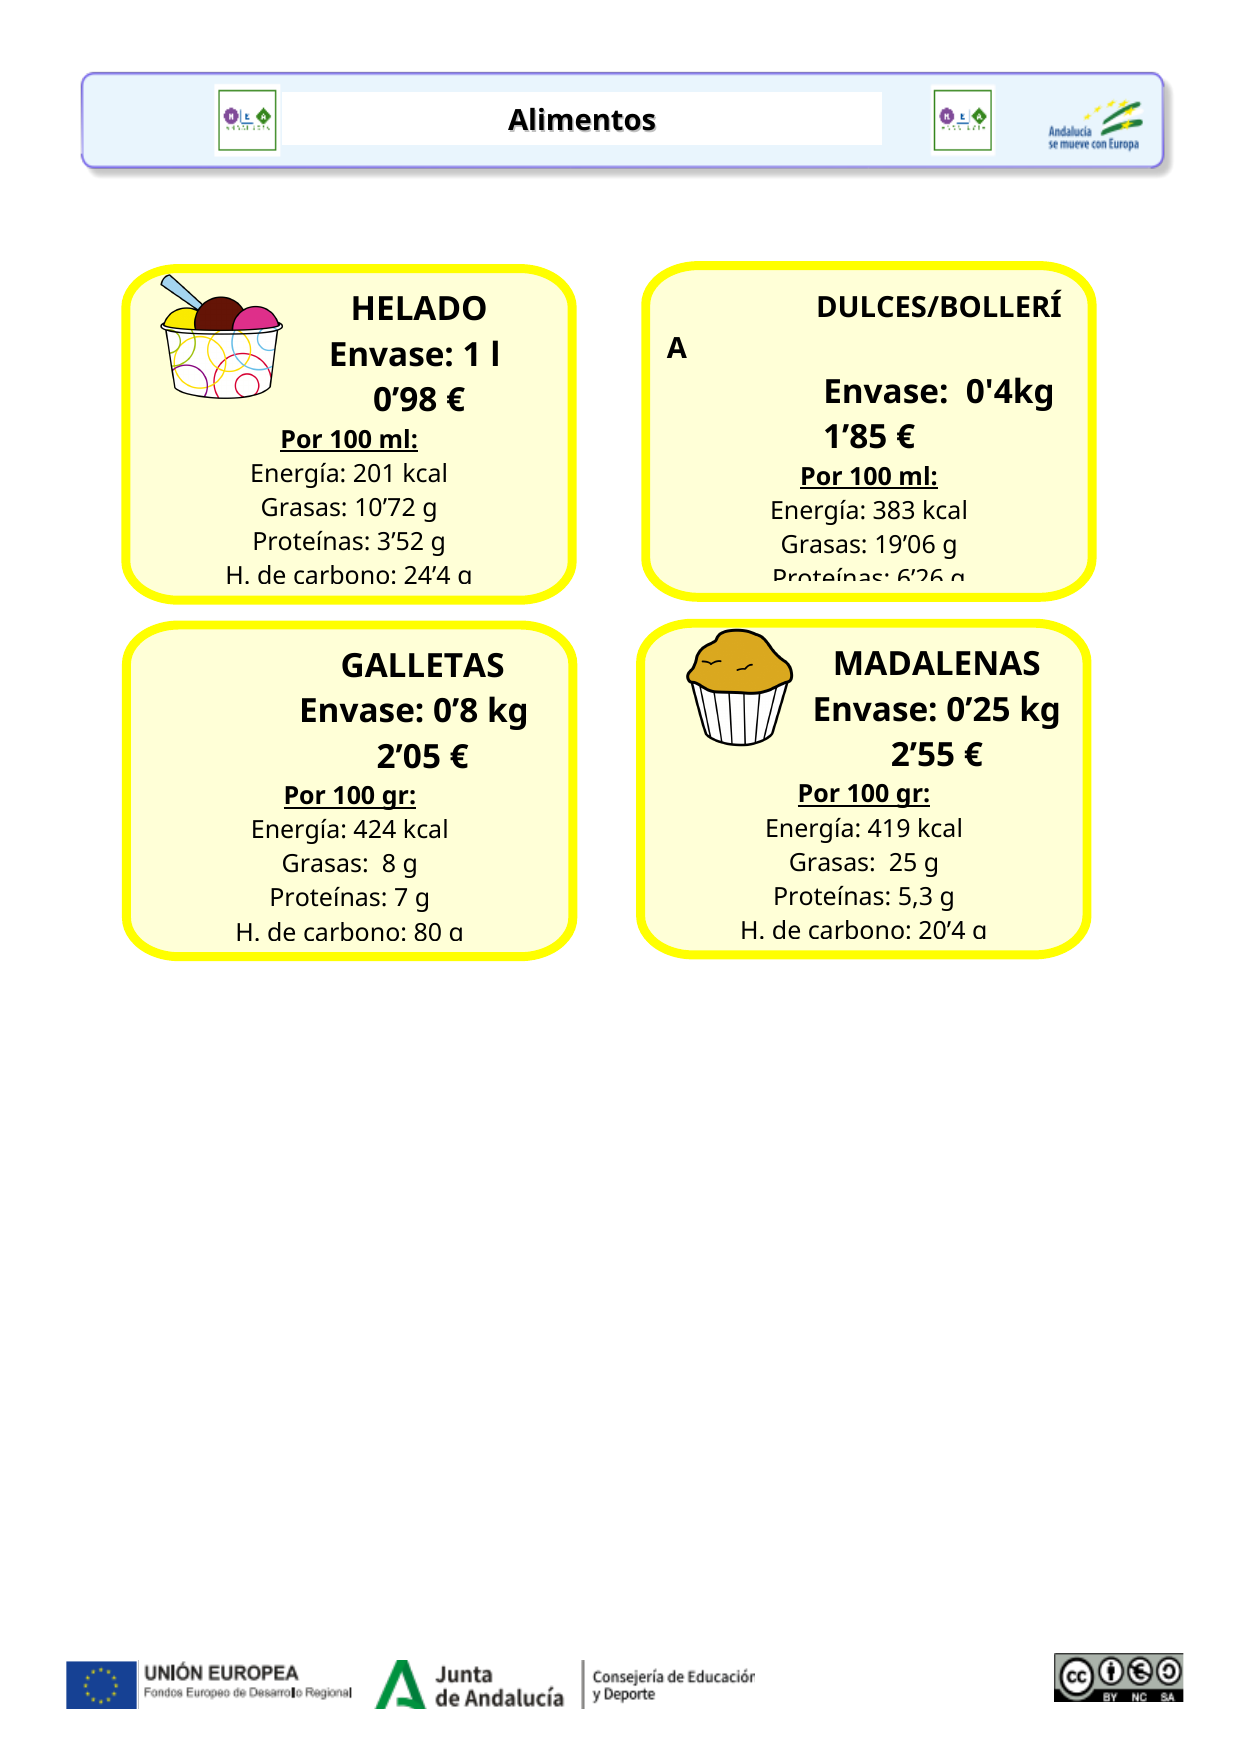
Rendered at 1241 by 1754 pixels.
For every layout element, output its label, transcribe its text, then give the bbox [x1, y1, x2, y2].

text Envase: 1 l [287, 331, 551, 376]
text Energía: 424 kcal [147, 812, 552, 846]
text H. de carbono: 20’4 g [661, 912, 1066, 938]
text Proteínas: 5,3 g [661, 878, 1066, 912]
text Envase: 0’8 kg [147, 687, 552, 732]
text Energía: 383 kcal [667, 492, 1071, 526]
text 0’98 € [147, 376, 551, 421]
text Grasas: 10’72 g [147, 489, 551, 524]
text [147, 285, 156, 331]
picture [671, 619, 808, 756]
text Por 100 ml: [667, 458, 1071, 492]
text 2’05 € [147, 732, 552, 778]
picture [69, 62, 1190, 185]
text DULCES/BOLLERÍA [667, 282, 1071, 367]
text [147, 331, 156, 376]
text Por 100 gr: [147, 778, 552, 812]
text [661, 685, 671, 731]
text Energía: 201 kcal [147, 456, 551, 489]
text Grasas: 8 g [147, 846, 552, 880]
text HELADO [287, 285, 551, 331]
text Proteínas: 6’26 g [667, 560, 1071, 581]
text [661, 640, 671, 685]
text Grasas: 25 g [661, 844, 1066, 878]
text Proteínas: 7 g [147, 880, 552, 914]
text Envase: 0'4kg [667, 367, 1071, 413]
text H. de carbono: 80 g [147, 914, 552, 940]
text 1’85 € [667, 413, 1071, 458]
picture [156, 271, 287, 402]
text H. de carbono: 24’4 g [147, 558, 551, 584]
text Grasas: 19’06 g [667, 526, 1071, 560]
text 2’55 € [661, 731, 1066, 776]
text Proteínas: 3’52 g [147, 524, 551, 558]
text MADALENAS [808, 640, 1066, 685]
text Energía: 419 kcal [661, 810, 1066, 844]
text GALLETAS [147, 642, 552, 687]
text Por 100 ml: [147, 421, 551, 456]
text Por 100 gr: [661, 776, 1066, 810]
text Envase: 0’25 kg [808, 685, 1066, 731]
